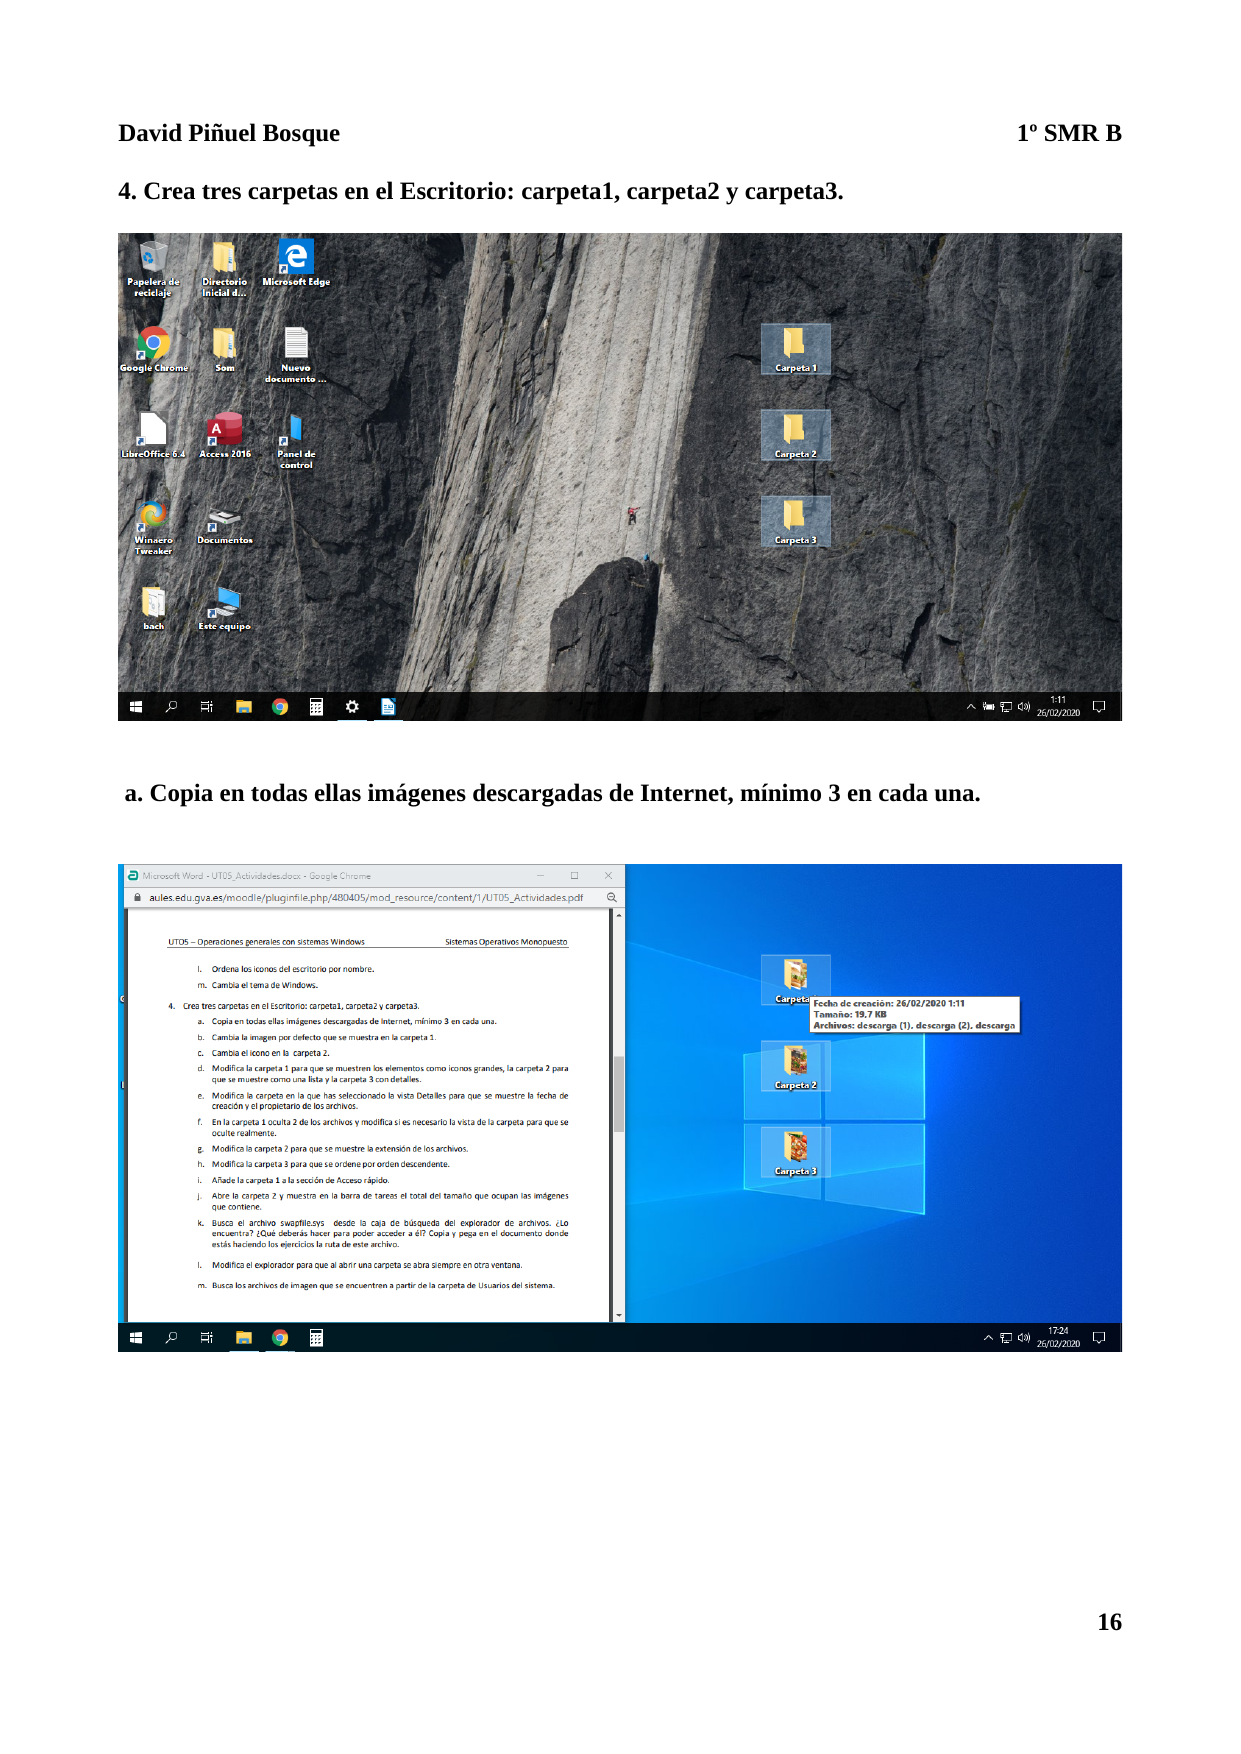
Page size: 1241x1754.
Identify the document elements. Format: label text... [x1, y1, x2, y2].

text a. Copia en todas ellas imágenes descargadas de Internet, mínimo 3 en cada una. [118, 778, 1122, 807]
picture [118, 864, 1123, 1352]
text 4. Crea tres carpetas en el Escritorio: carpeta1, carpeta2 y carpeta3. [118, 176, 1122, 205]
picture [118, 233, 1123, 721]
